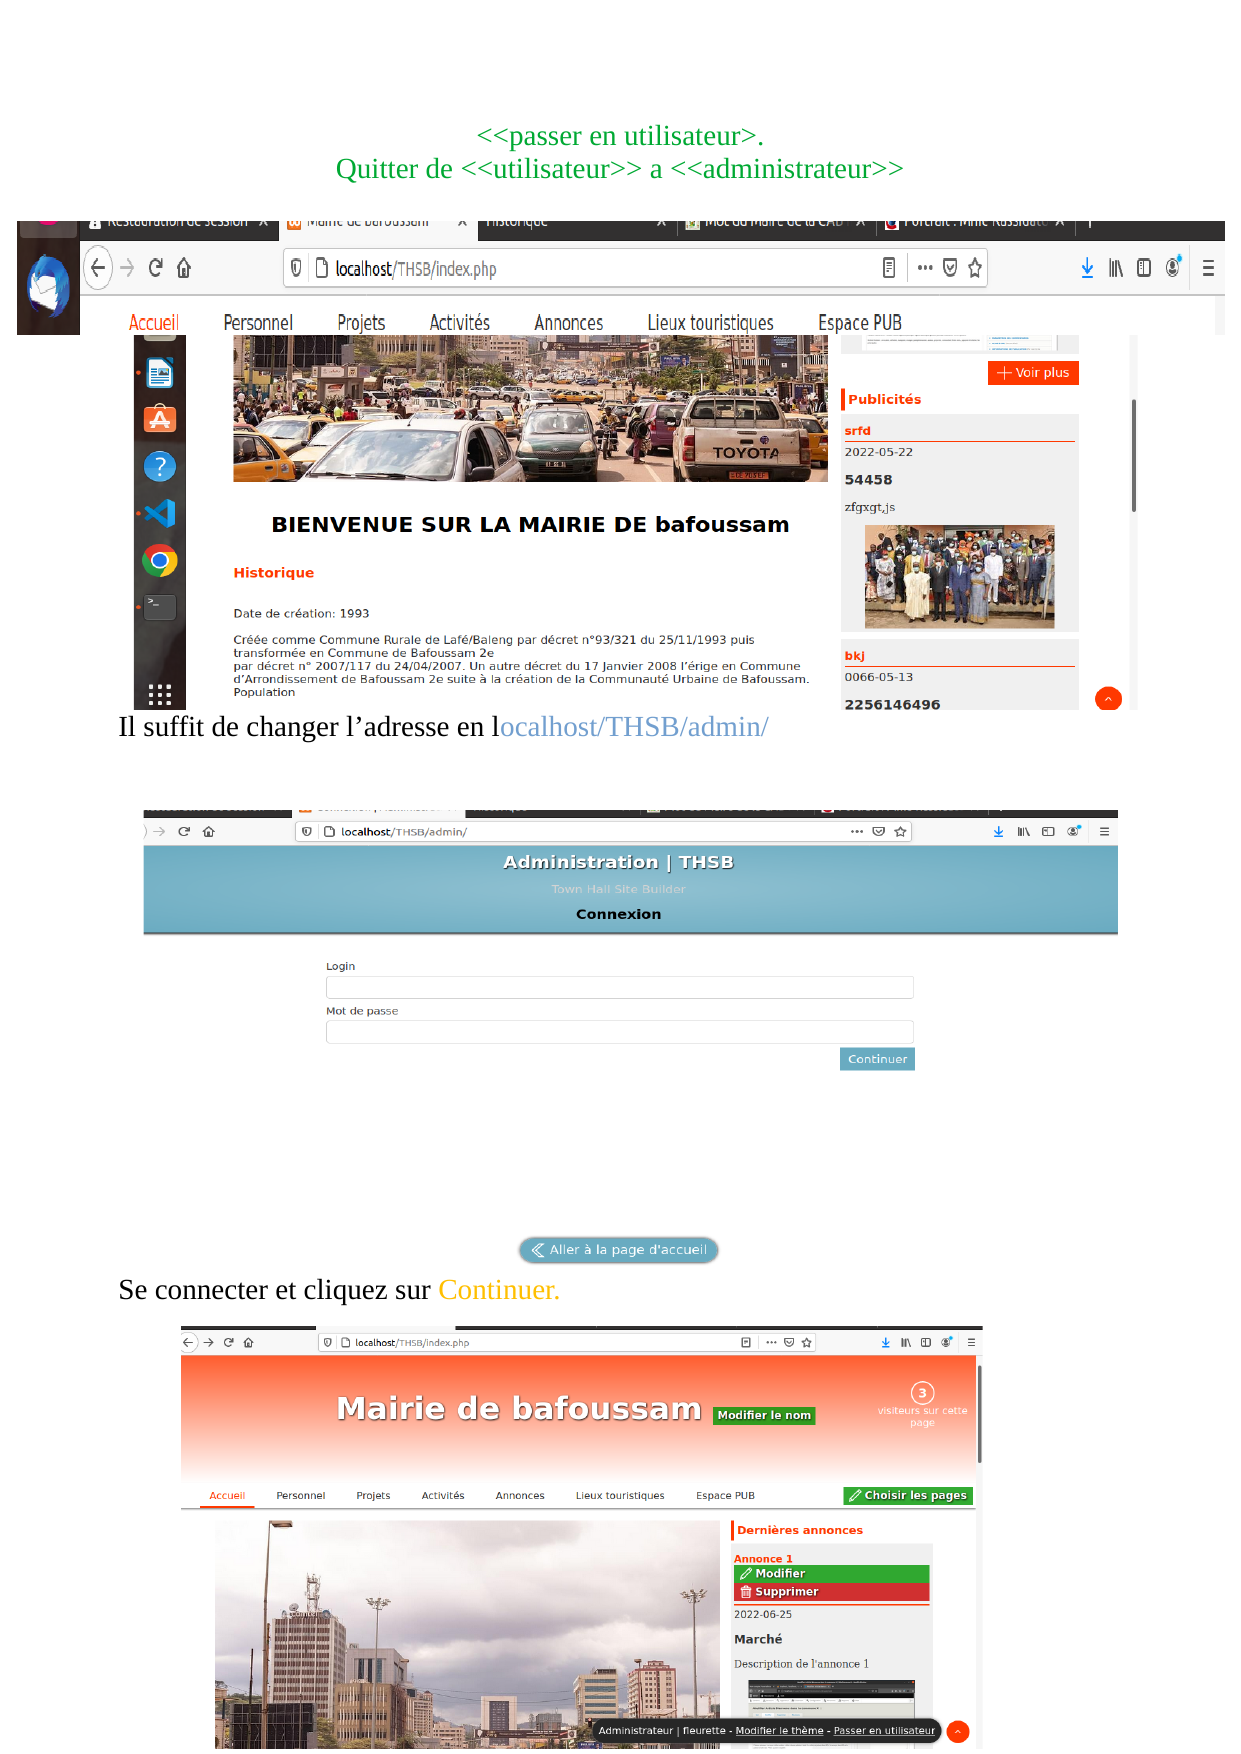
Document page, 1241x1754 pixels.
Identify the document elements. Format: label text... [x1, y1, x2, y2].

picture [17, 221, 1225, 710]
picture [143, 810, 1118, 1272]
text <<passer en utilisateur>. [118, 118, 1122, 152]
text Se connecter et cliquez sur Continuer. [118, 810, 1122, 1305]
picture [181, 1326, 983, 1749]
text Il suffit de changer l’adresse en localhost/THSB/admin/ [118, 276, 1122, 743]
text Quitter de <<utilisateur>> a <<administrateur>> [118, 152, 1122, 185]
